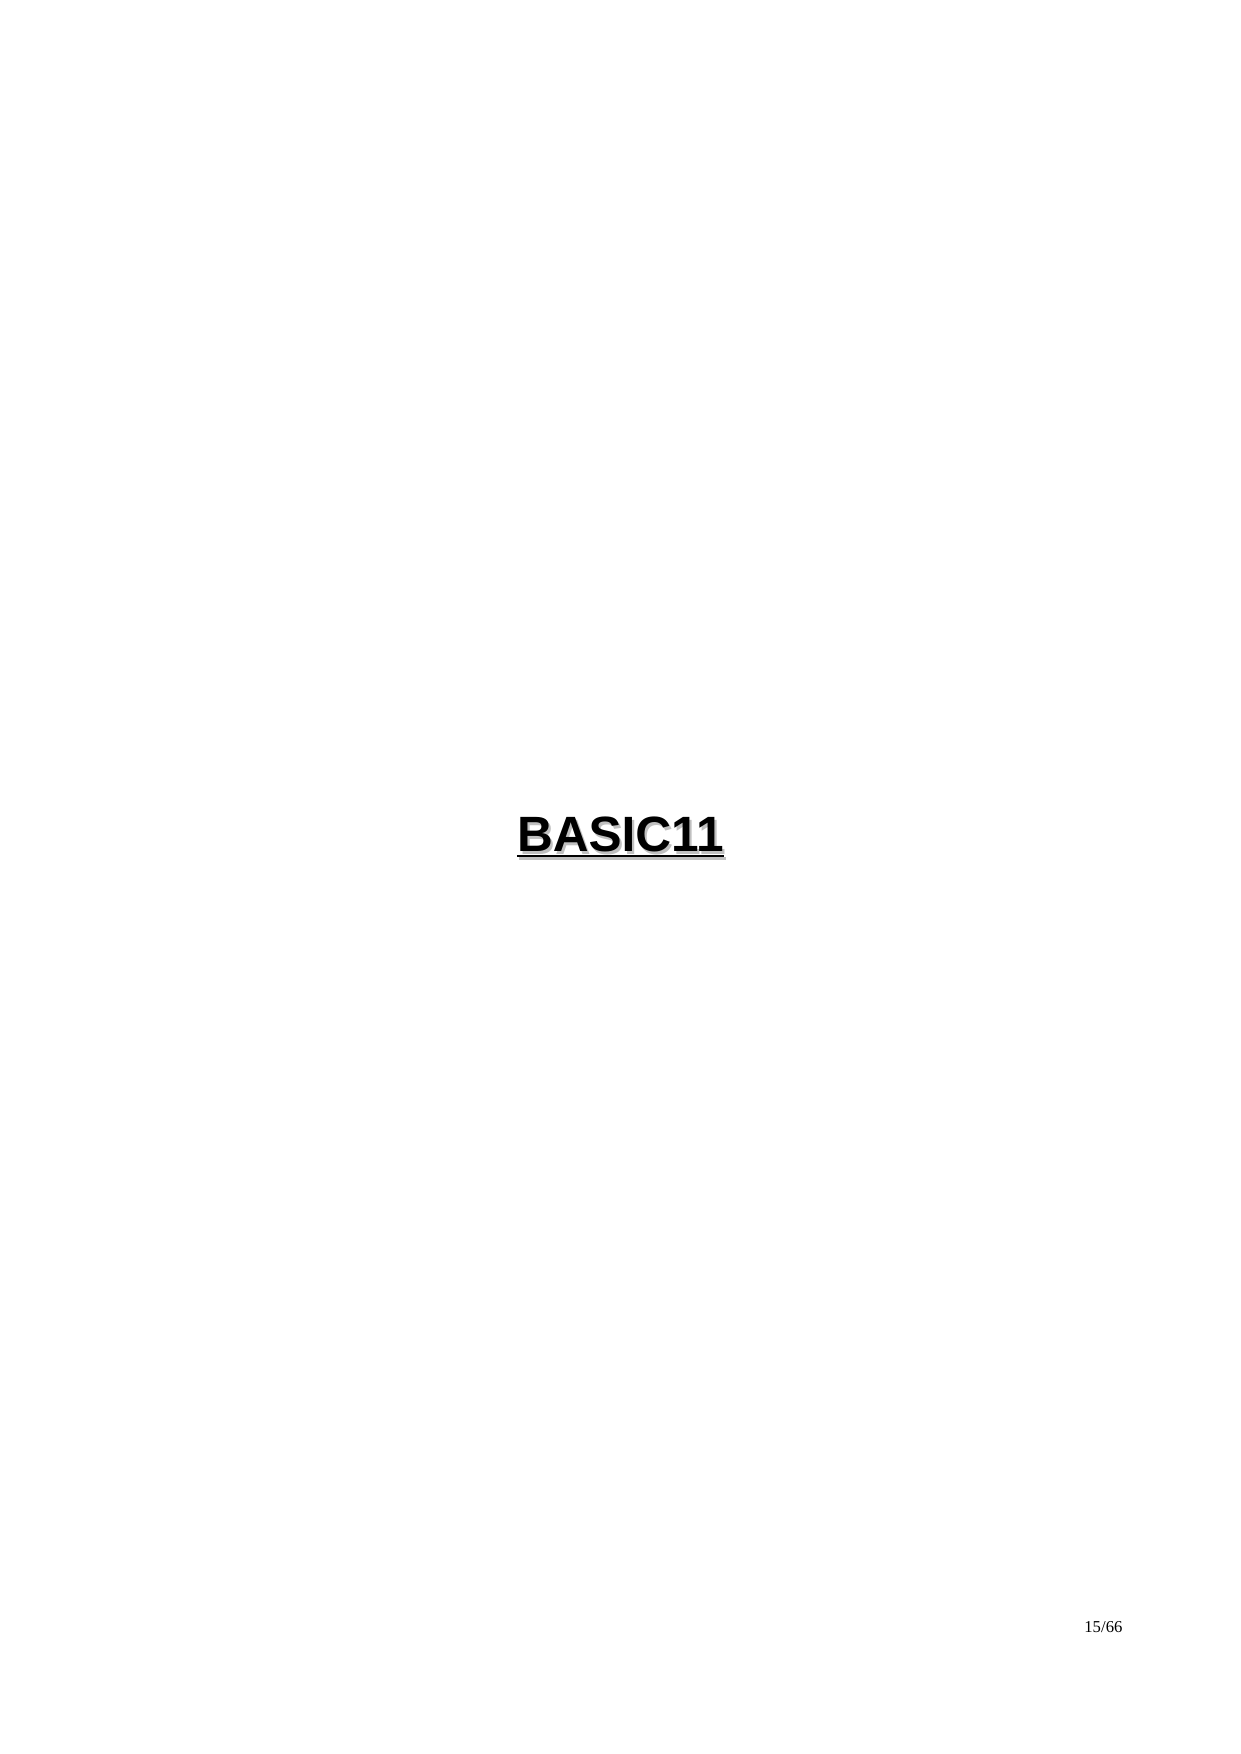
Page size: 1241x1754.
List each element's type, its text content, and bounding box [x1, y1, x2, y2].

subtitle BASIC11 [118, 805, 1122, 862]
